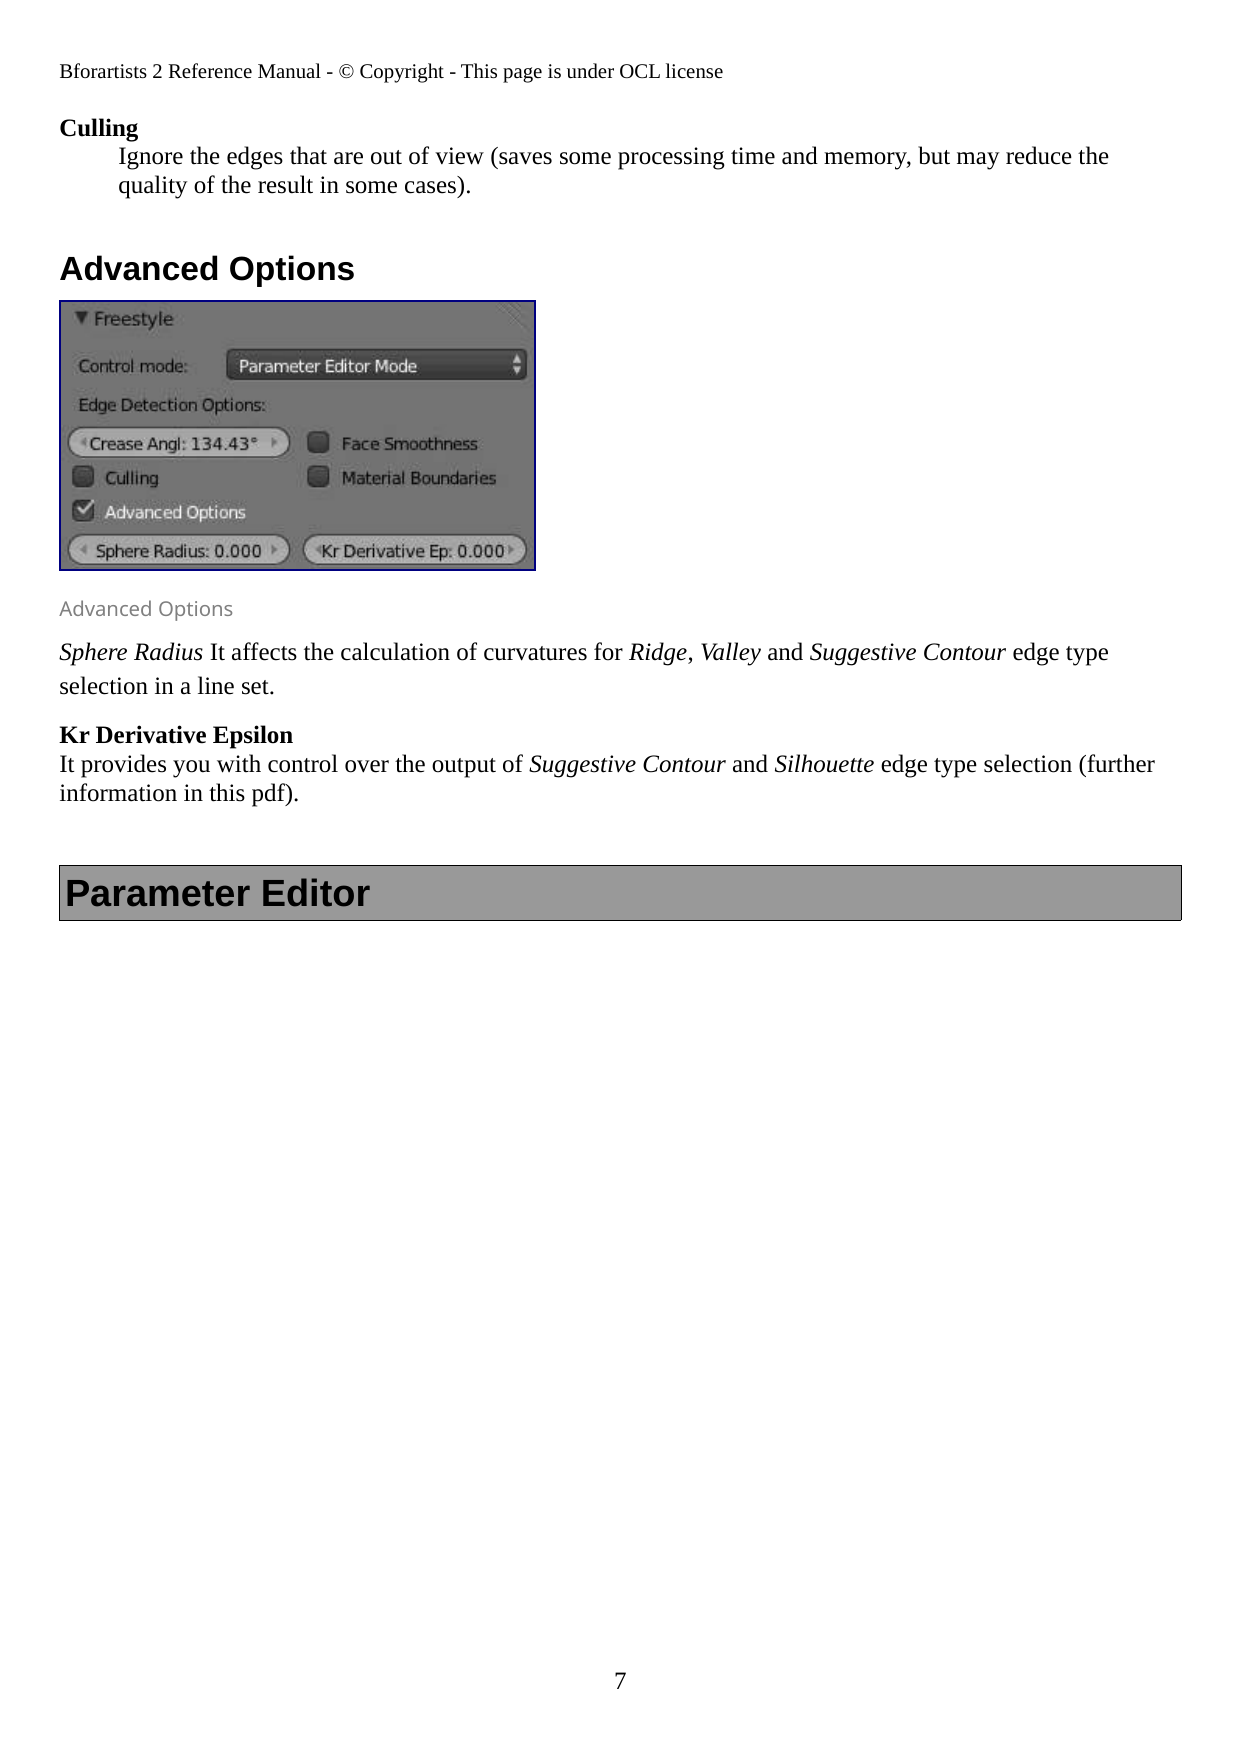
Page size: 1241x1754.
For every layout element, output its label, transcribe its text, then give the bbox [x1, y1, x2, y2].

text It provides you with control over the output of Suggestive Contour and Silhouette edge type selection (further information in this pdf). [59, 749, 1181, 807]
subtitle Advanced Options [59, 249, 1181, 288]
picture [61, 302, 534, 569]
table_header Parameter Editor [60, 866, 1181, 920]
text Sphere Radius It affects the calculation of curvatures for Ridge, Valley and Suggestive Contour edge type selection in a line set. [59, 637, 1181, 700]
text Advanced Options [59, 591, 1181, 622]
subtitle Kr Derivative Epsilon [59, 721, 1181, 749]
subtitle Culling [59, 113, 1181, 141]
list Ignore the edges that are out of view (saves some processing time and memory, but may reduce the quality of the result in some cases). [118, 141, 1181, 199]
